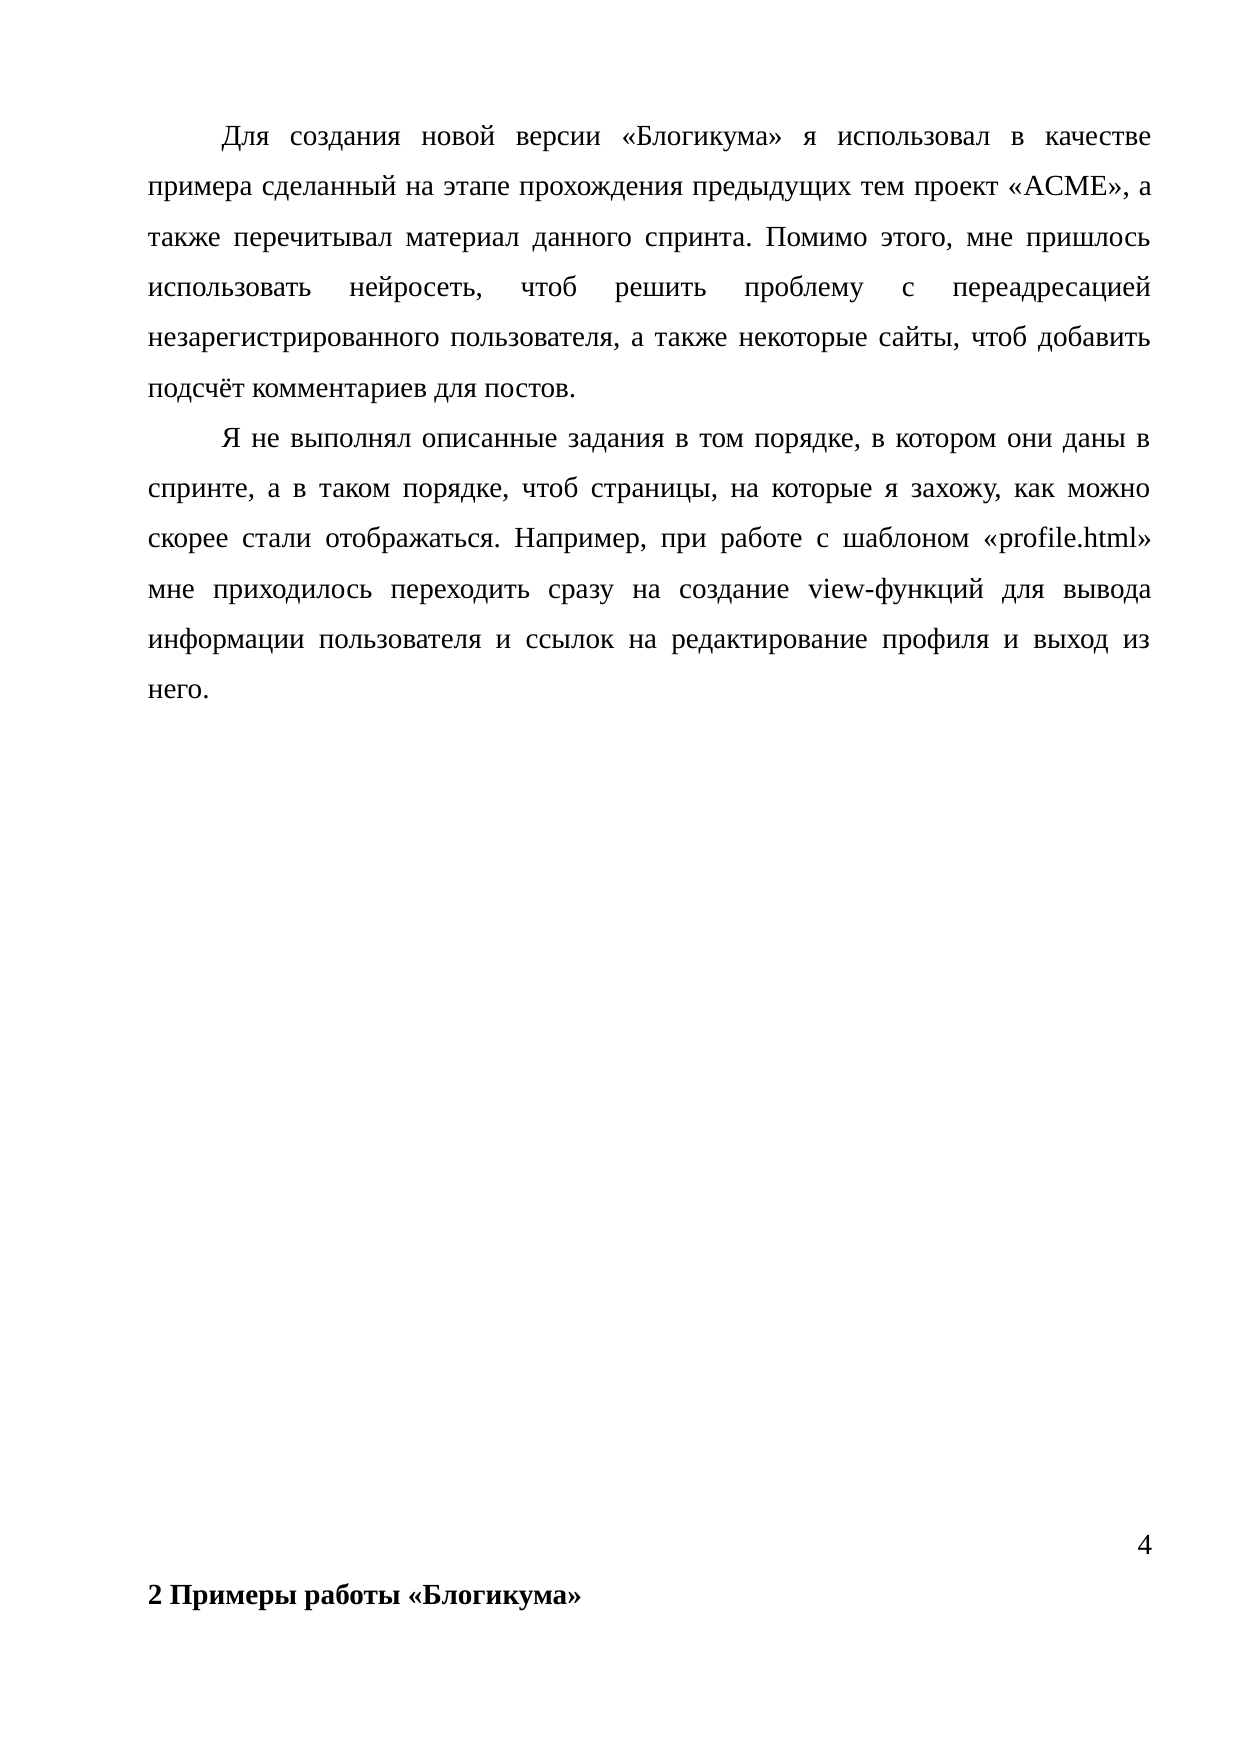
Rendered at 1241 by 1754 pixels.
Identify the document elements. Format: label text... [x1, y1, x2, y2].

text 2 Примеры работы «Блогикума» [148, 1577, 1152, 1611]
text Для создания новой версии «Блогикума» я использовал в качестве примера сделанный на этапе прохождения предыдущих тем проект «ACME», а также перечитывал материал данного спринта. Помимо этого, мне пришлось использовать нейросеть, чтоб решить проблему с переадресацией незарегистрированного пользователя, а также некоторые сайты, чтоб добавить подсчёт комментариев для постов. [148, 118, 1152, 403]
text Я не выполнял описанные задания в том порядке, в котором они даны в спринте, а в таком порядке, чтоб страницы, на которые я захожу, как можно скорее стали отображаться. Например, при работе с шаблоном «profile.html» мне приходилось переходить сразу на создание view-функций для вывода информации пользователя и ссылок на редактирование профиля и выход из него. [148, 420, 1152, 705]
text 4 [148, 1527, 1152, 1560]
